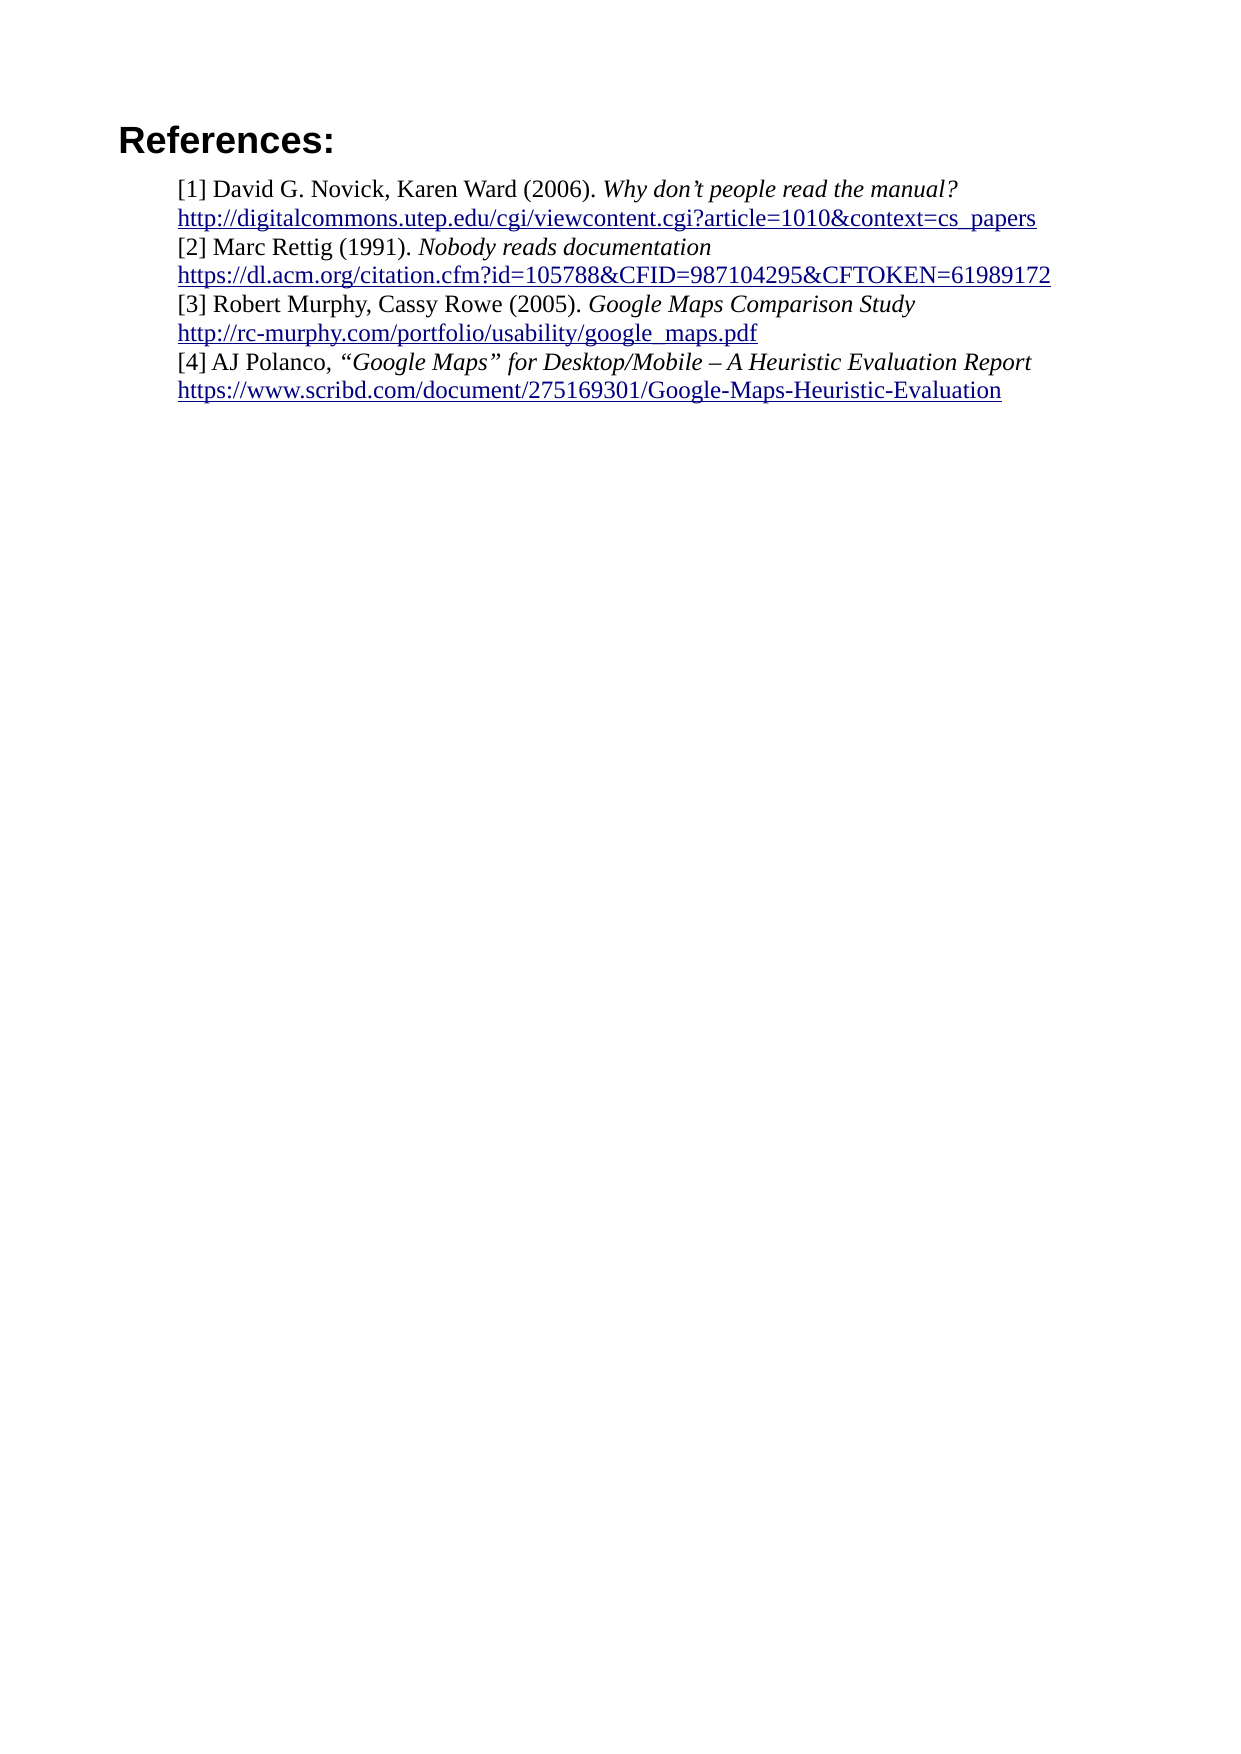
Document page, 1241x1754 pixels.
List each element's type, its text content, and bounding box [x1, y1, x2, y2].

text http://rc-murphy.com/portfolio/usability/google_maps.pdf [118, 318, 1122, 347]
text [1] David G. Novick, Karen Ward (2006). Why don’t people read the manual? [118, 174, 1122, 203]
text [2] Marc Rettig (1991). Nobody reads documentation [118, 232, 1122, 261]
subtitle References: [118, 118, 1122, 162]
text [3] Robert Murphy, Cassy Rowe (2005). Google Maps Comparison Study [118, 289, 1122, 318]
text [4] AJ Polanco, “Google Maps” for Desktop/Mobile – A Heuristic Evaluation Report [118, 347, 1122, 376]
text https://www.scribd.com/document/275169301/Google-Maps-Heuristic-Evaluation [118, 376, 1122, 404]
text https://dl.acm.org/citation.cfm?id=105788&CFID=987104295&CFTOKEN=61989172 [118, 261, 1122, 289]
text http://digitalcommons.utep.edu/cgi/viewcontent.cgi?article=1010&context=cs_papers [118, 203, 1122, 232]
